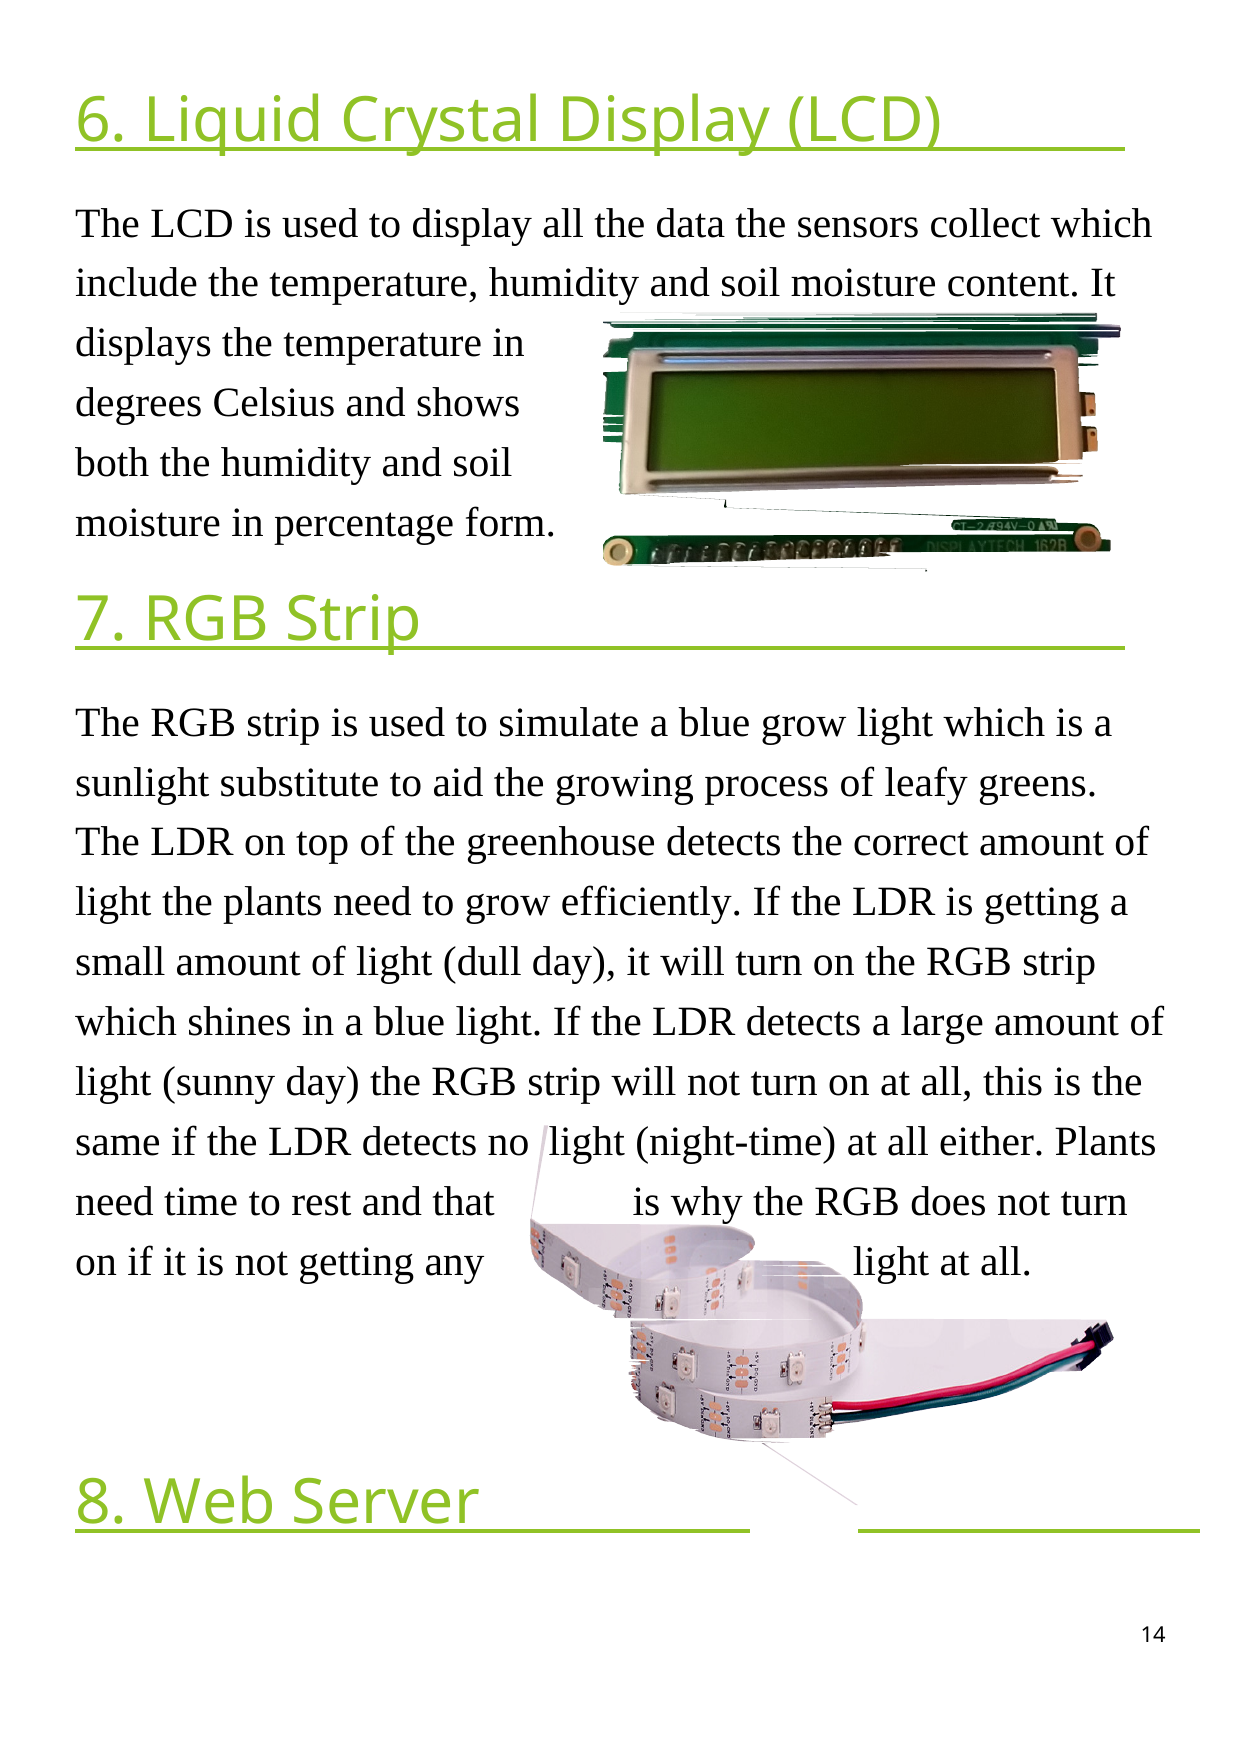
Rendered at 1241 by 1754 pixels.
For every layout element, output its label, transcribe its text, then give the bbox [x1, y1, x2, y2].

text The LCD is used to display all the data the sensors collect which include the temperature, humidity and soil moisture content. It displays the temperature in degrees Celsius and shows both the humidity and soil moisture in percentage form. [75, 198, 1165, 545]
text 8. Web Server [75, 1457, 1165, 1542]
text The RGB strip is used to simulate a blue grow light which is a sunlight substitute to aid the growing process of leafy greens. The LDR on top of the greenhouse detects the correct amount of light the plants need to grow efficiently. If the LDR is getting a small amount of light (dull day), it will turn on the RGB strip which shines in a blue light. If the LDR detects a large amount of light (sunny day) the RGB strip will not turn on at all, this is the same if the LDR detects no light (night-time) at all either. Plants need time to rest and that is why the RGB does not turn on if it is not getting any light at all. [75, 697, 1165, 1284]
text 6. Liquid Crystal Display (LCD) [75, 75, 1165, 160]
text 7. RGB Strip [75, 574, 1165, 659]
